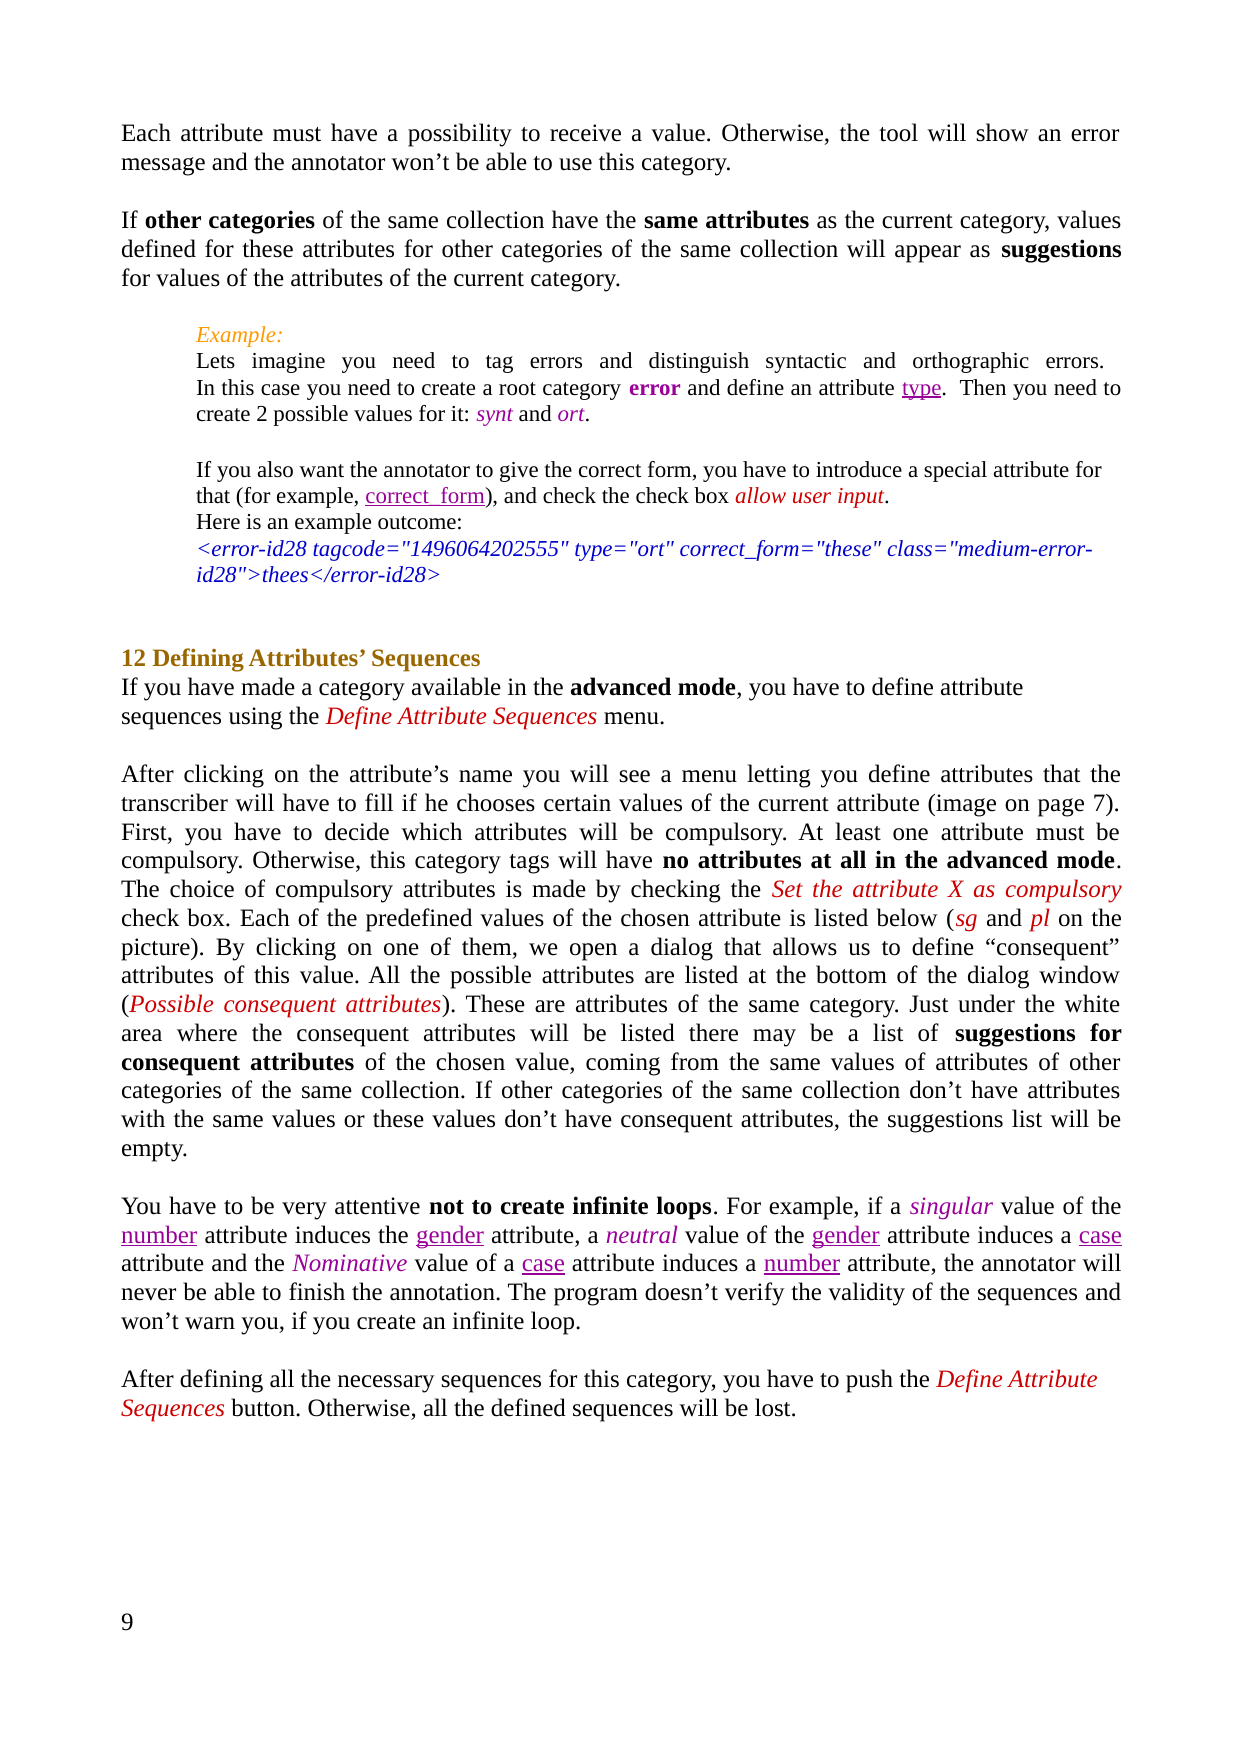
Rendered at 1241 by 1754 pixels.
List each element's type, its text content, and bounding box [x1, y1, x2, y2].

text Each attribute must have a possibility to receive a value. Otherwise, the tool will show an error message and the annotator won’t be able to use this category. [121, 118, 1122, 176]
text If you also want the annotator to give the correct form, you have to introduce a special attribute for that (for example, correct_form), and check the check box allow user input. Here is an example outcome: <error-id28 tagcode="1496064202555" type="ort" correct_form="these" class="medium-error-id28">thees</error-id28> [196, 456, 1122, 614]
text After defining all the necessary sequences for this category, you have to push the Define Attribute Sequences button. Otherwise, all the defined sequences will be lost. [121, 1364, 1122, 1422]
text If other categories of the same collection have the same attributes as the current category, values defined for these attributes for other categories of the same collection will appear as suggestions for values of the attributes of the current category. [121, 205, 1122, 291]
text 12 Defining Attributes’ Sequences If you have made a category available in the advanced mode, you have to define attribute sequences using the Define Attribute Sequences menu. [121, 643, 1122, 729]
text Example: Lets imagine you need to tag errors and distinguish syntactic and orthographic errors. In this case you need to create a root category error and define an attribute type. Then you need to create 2 possible values for it: synt and ort. [196, 321, 1122, 426]
text After clicking on the attribute’s name you will see a menu letting you define attributes that the transcriber will have to fill if he chooses certain values of the current attribute (image on page 7). First, you have to decide which attributes will be compulsory. At least one attribute must be compulsory. Otherwise, this category tags will have no attributes at all in the advanced mode. The choice of compulsory attributes is made by checking the Set the attribute X as compulsory check box. Each of the predefined values of the chosen attribute is listed below (sg and pl on the picture). By clicking on one of them, we open a dialog that allows us to define “consequent” attributes of this value. All the possible attributes are listed at the bottom of the dialog window (Possible consequent attributes). These are attributes of the same category. Just under the white area where the consequent attributes will be listed there may be a list of suggestions for consequent attributes of the chosen value, coming from the same values of attributes of other categories of the same collection. If other categories of the same collection don’t have attributes with the same values or these values don’t have consequent attributes, the suggestions list will be empty. [121, 759, 1122, 1162]
text You have to be very attentive not to create infinite loops. For example, if a singular value of the number attribute induces the gender attribute, a neutral value of the gender attribute induces a case attribute and the Nominative value of a case attribute induces a number attribute, the annotator will never be able to finish the annotation. The program doesn’t verify the validity of the sequences and won’t warn you, if you create an infinite loop. [121, 1191, 1122, 1335]
